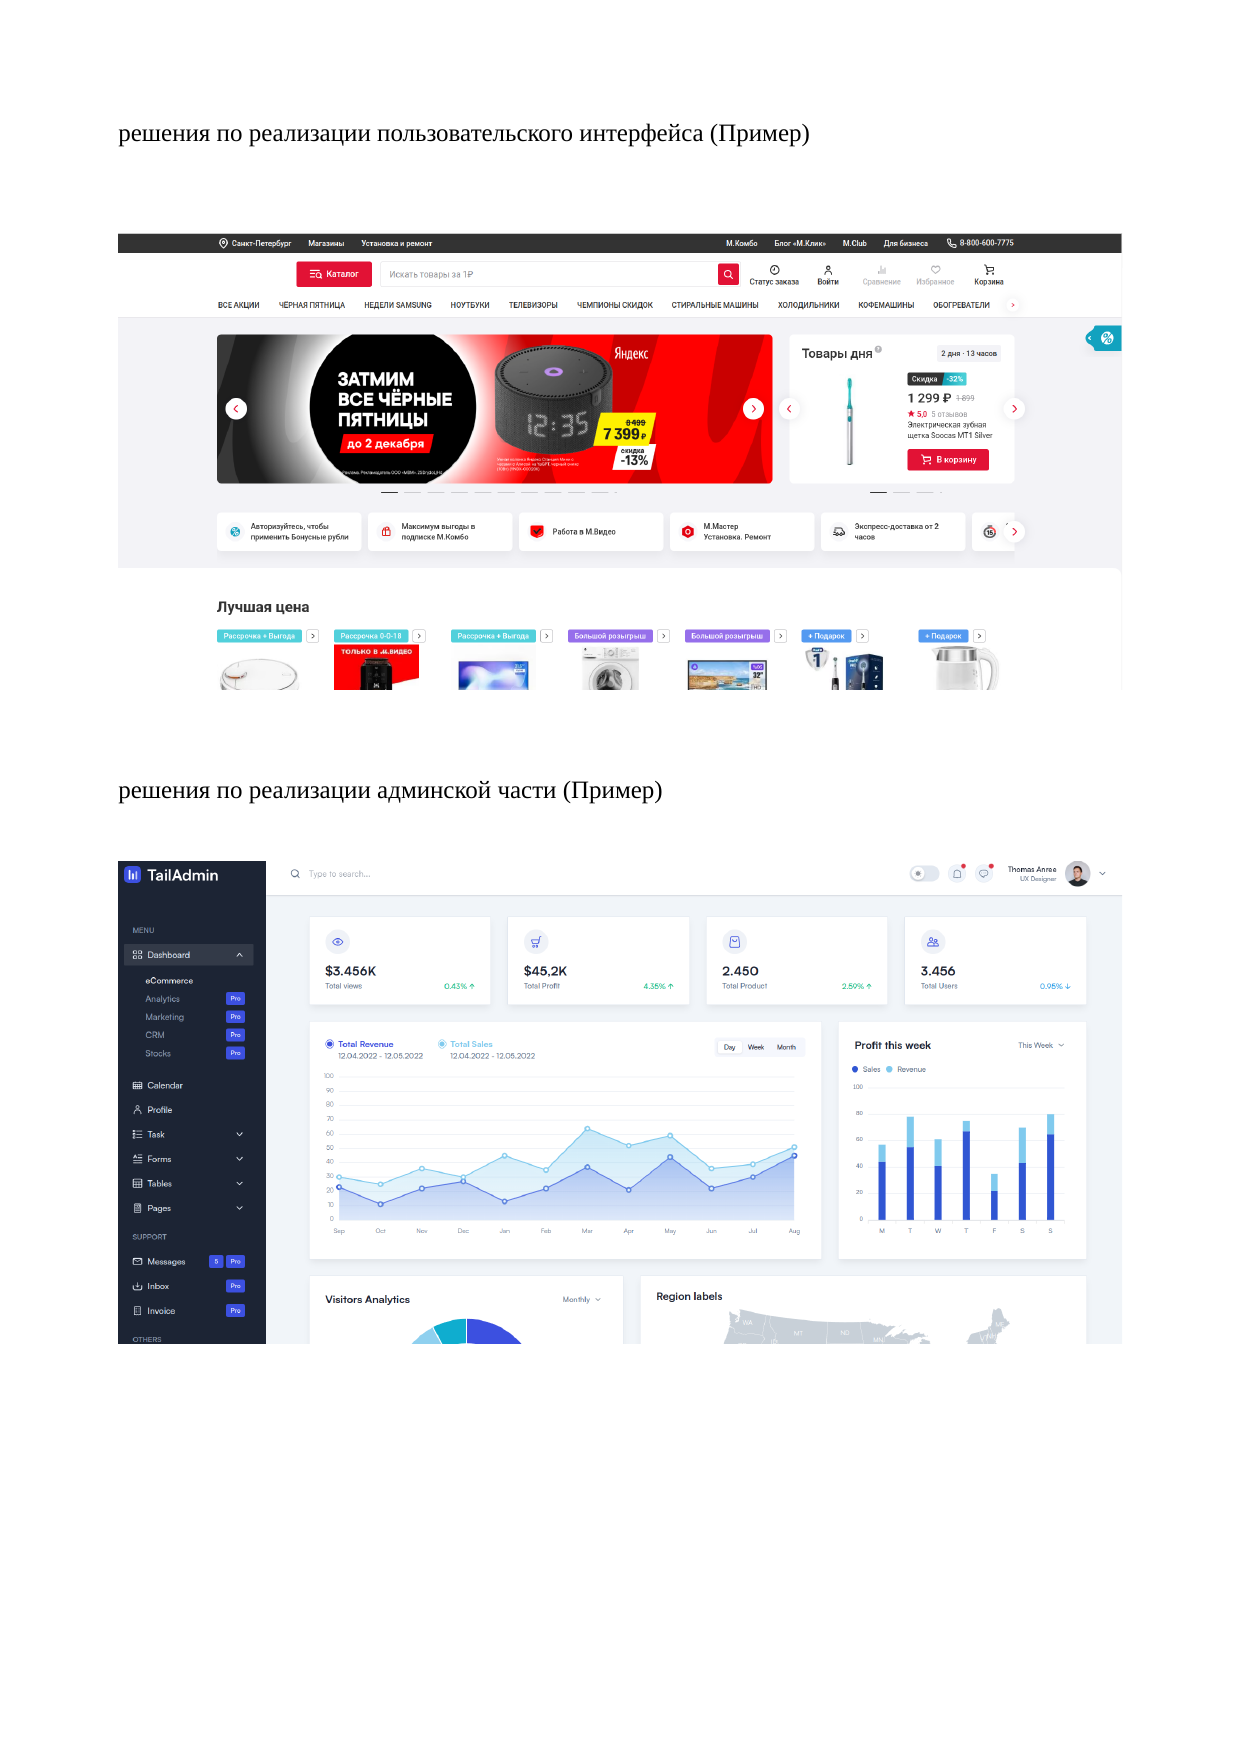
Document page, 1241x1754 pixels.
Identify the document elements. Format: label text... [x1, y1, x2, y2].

text решения по реализации пользовательского интерфейса (Пример) [118, 118, 1122, 176]
text решения по реализации админской части (Пример) [118, 690, 1122, 804]
picture [118, 861, 1123, 1344]
picture [118, 233, 1123, 690]
